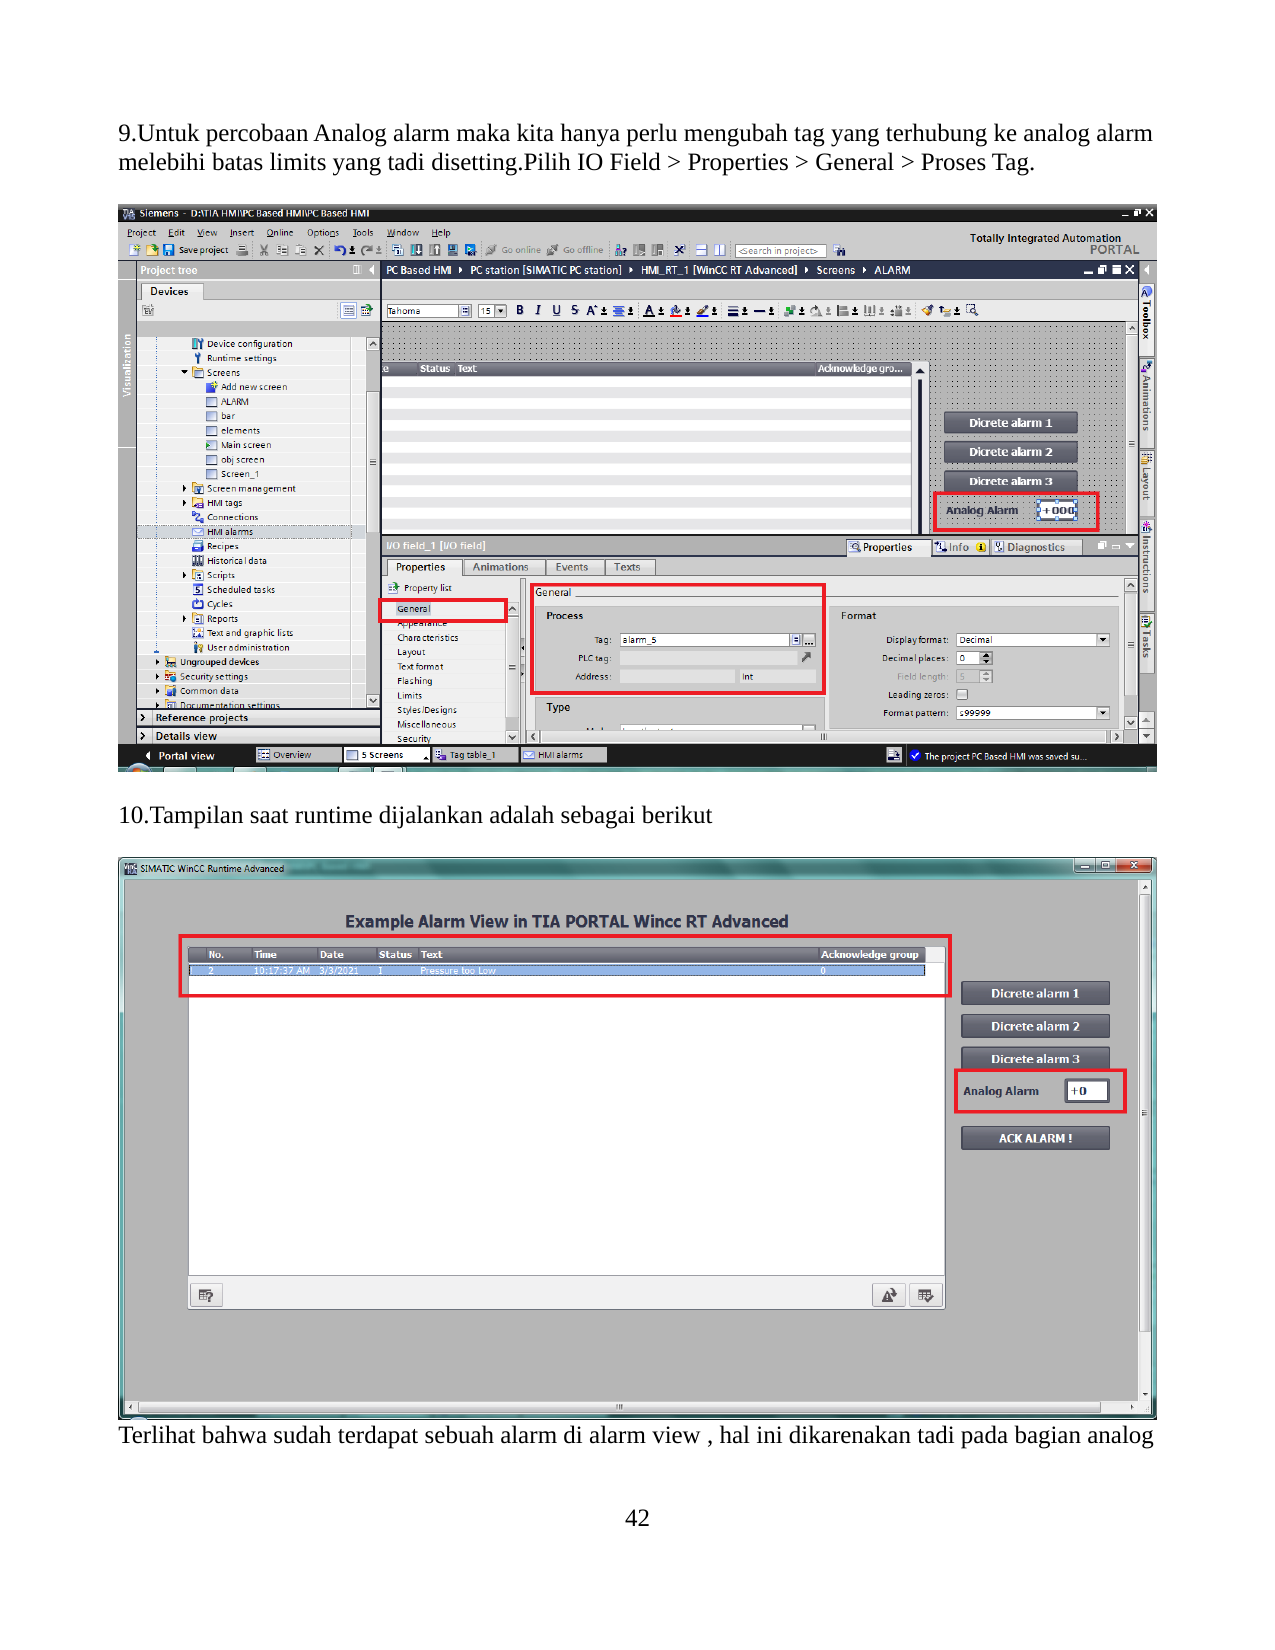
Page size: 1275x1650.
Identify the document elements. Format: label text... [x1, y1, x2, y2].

text Terlihat bahwa sudah terdapat sebuah alarm di alarm view , hal ini dikarenakan tadi pada bagian analog [118, 1421, 1157, 1449]
text 10.Tampilan saat runtime dijalankan adalah sebagai berikut [118, 800, 1157, 829]
text 9.Untuk percobaan Analog alarm maka kita hanya perlu mengubah tag yang terhubung ke analog alarm melebihi batas limits yang tadi disetting.Pilih IO Field > Properties > General > Proses Tag. [118, 118, 1157, 176]
picture [118, 857, 1157, 1421]
picture [118, 204, 1157, 772]
